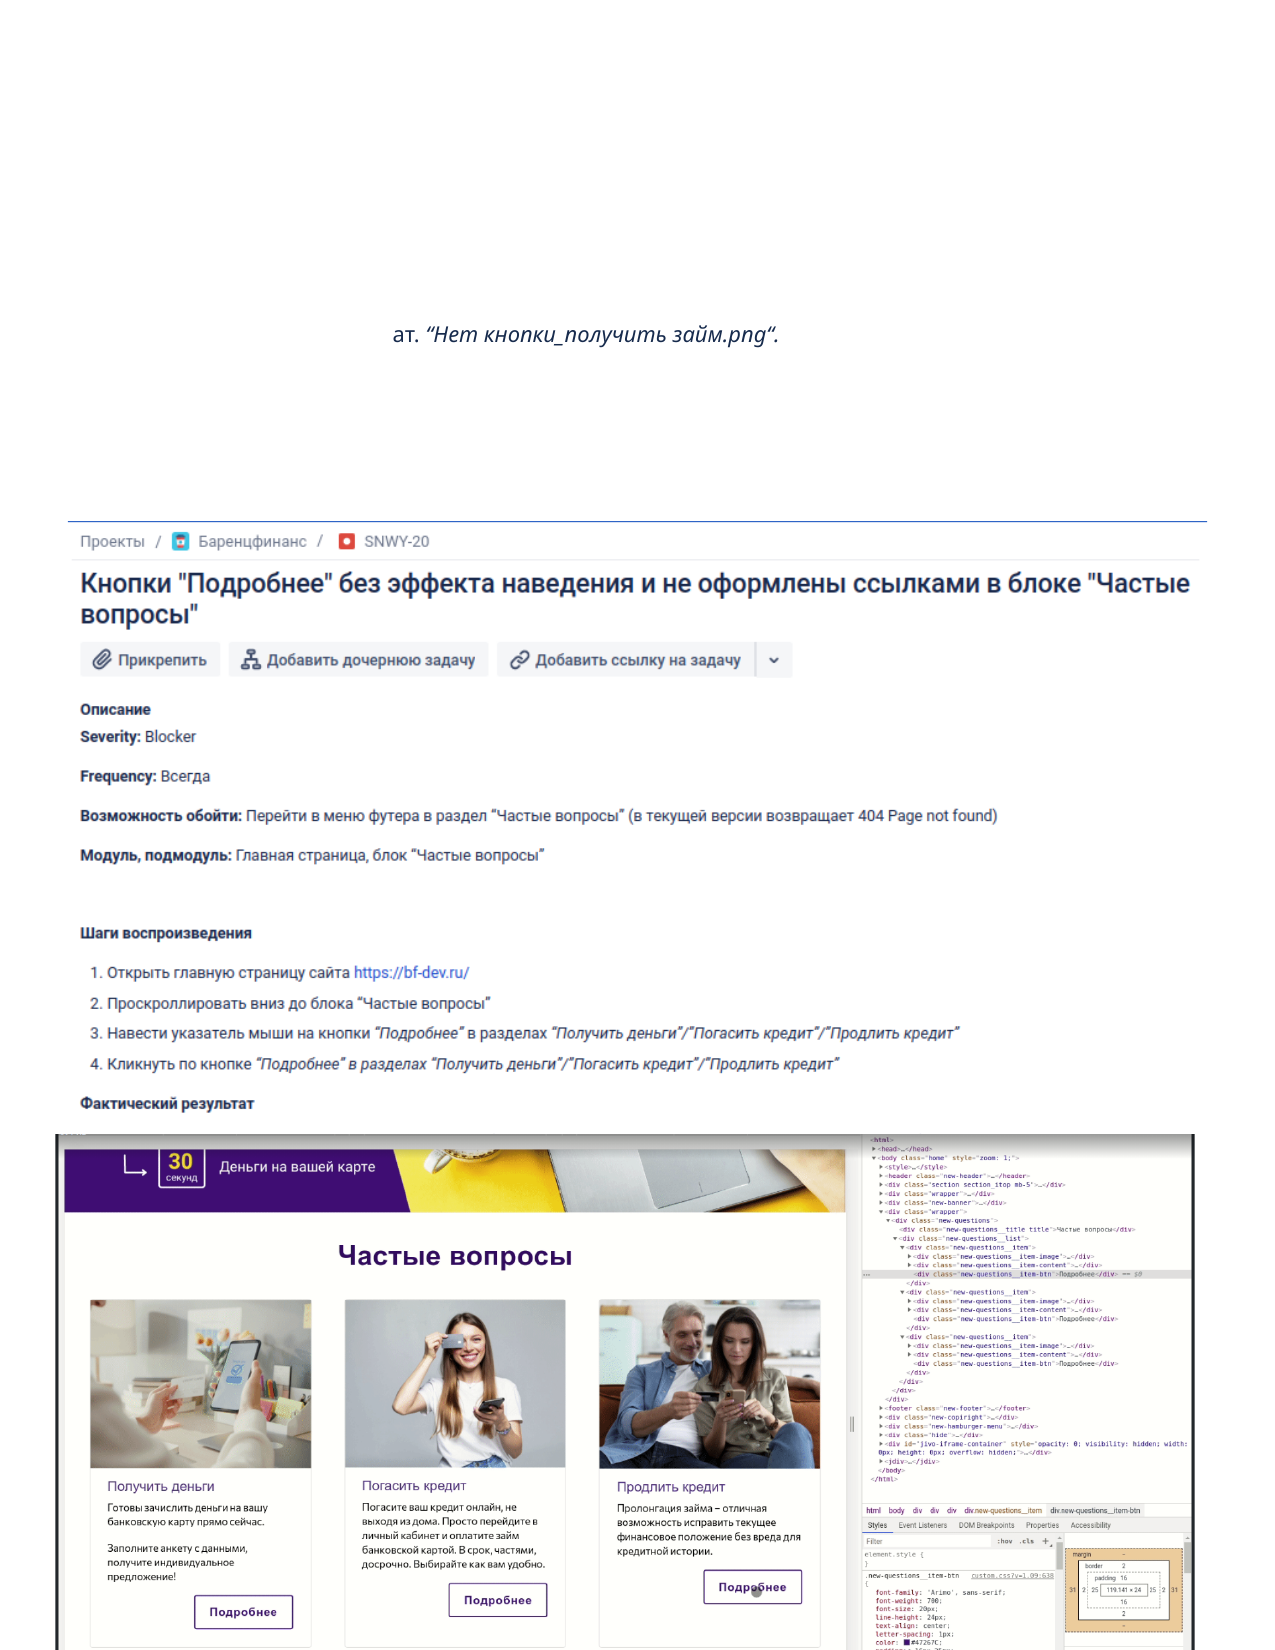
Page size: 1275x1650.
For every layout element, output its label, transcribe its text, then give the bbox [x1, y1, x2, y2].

picture [55, 521, 1208, 1650]
text ат. “Нет кнопки_получить займ.png“. [18, 319, 1157, 349]
